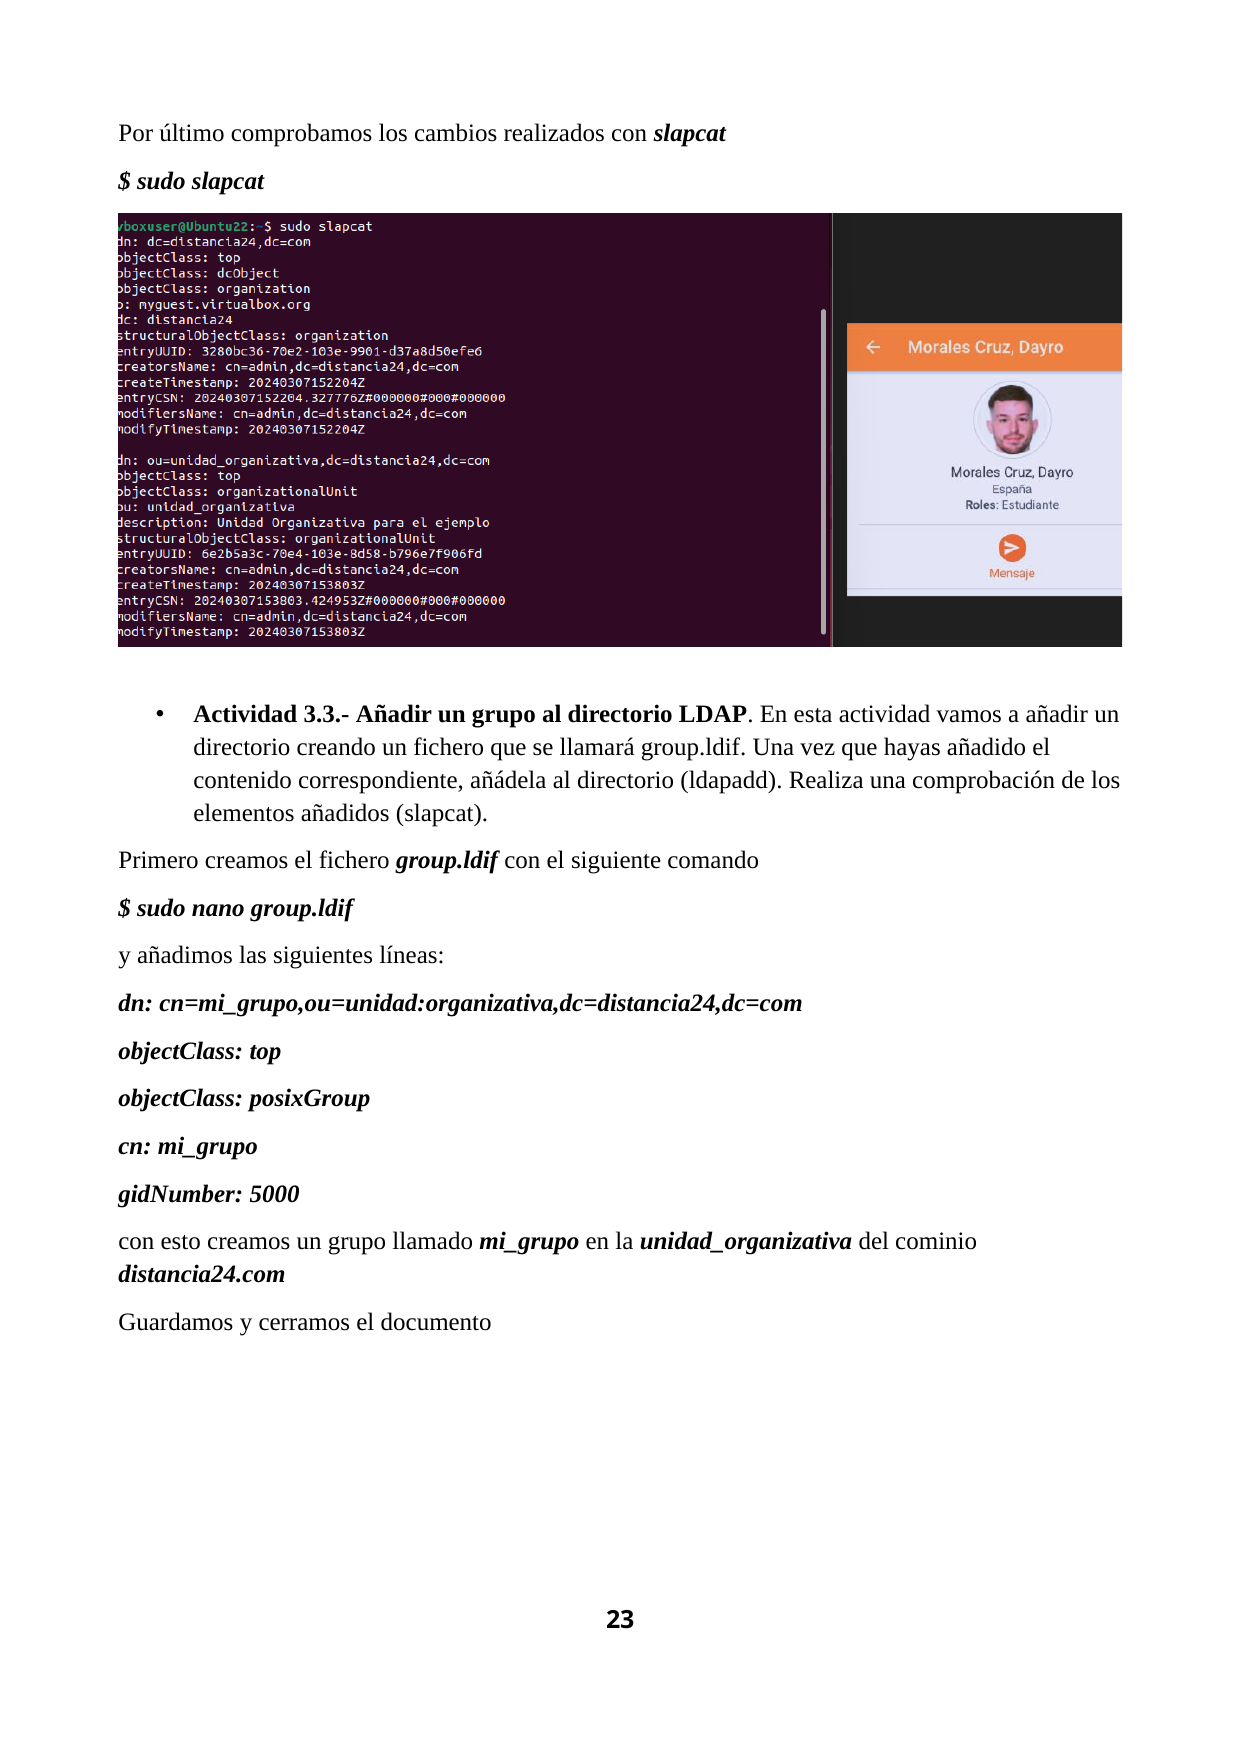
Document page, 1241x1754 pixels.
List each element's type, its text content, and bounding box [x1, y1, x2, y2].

text Primero creamos el fichero group.ldif con el siguiente comando [118, 845, 1122, 874]
text objectClass: top [118, 1036, 1122, 1064]
text $ sudo slapcat [118, 166, 1122, 194]
text gidNumber: 5000 [118, 1179, 1122, 1207]
text con esto creamos un grupo llamado mi_grupo en la unidad_organizativa del cominio distancia24.com [118, 1226, 1122, 1288]
text $ sudo nano group.ldif [118, 893, 1122, 922]
text cn: mi_grupo [118, 1131, 1122, 1160]
list Actividad 3.3.- Añadir un grupo al directorio LDAP. En esta actividad vamos a añadir un directorio creando un fichero que se llamará group.ldif. Una vez que hayas añadido el contenido correspondiente, añádela al directorio (ldapadd). Realiza una comprobación de los elementos añadidos (slapcat). [156, 699, 1122, 827]
text Por último comprobamos los cambios realizados con slapcat [118, 118, 1122, 147]
picture [118, 213, 1123, 647]
text Guardamos y cerramos el documento [118, 1307, 1122, 1336]
text dn: cn=mi_grupo,ou=unidad:organizativa,dc=distancia24,dc=com [118, 988, 1122, 1017]
text y añadimos las siguientes líneas: [118, 941, 1122, 969]
text objectClass: posixGroup [118, 1083, 1122, 1112]
